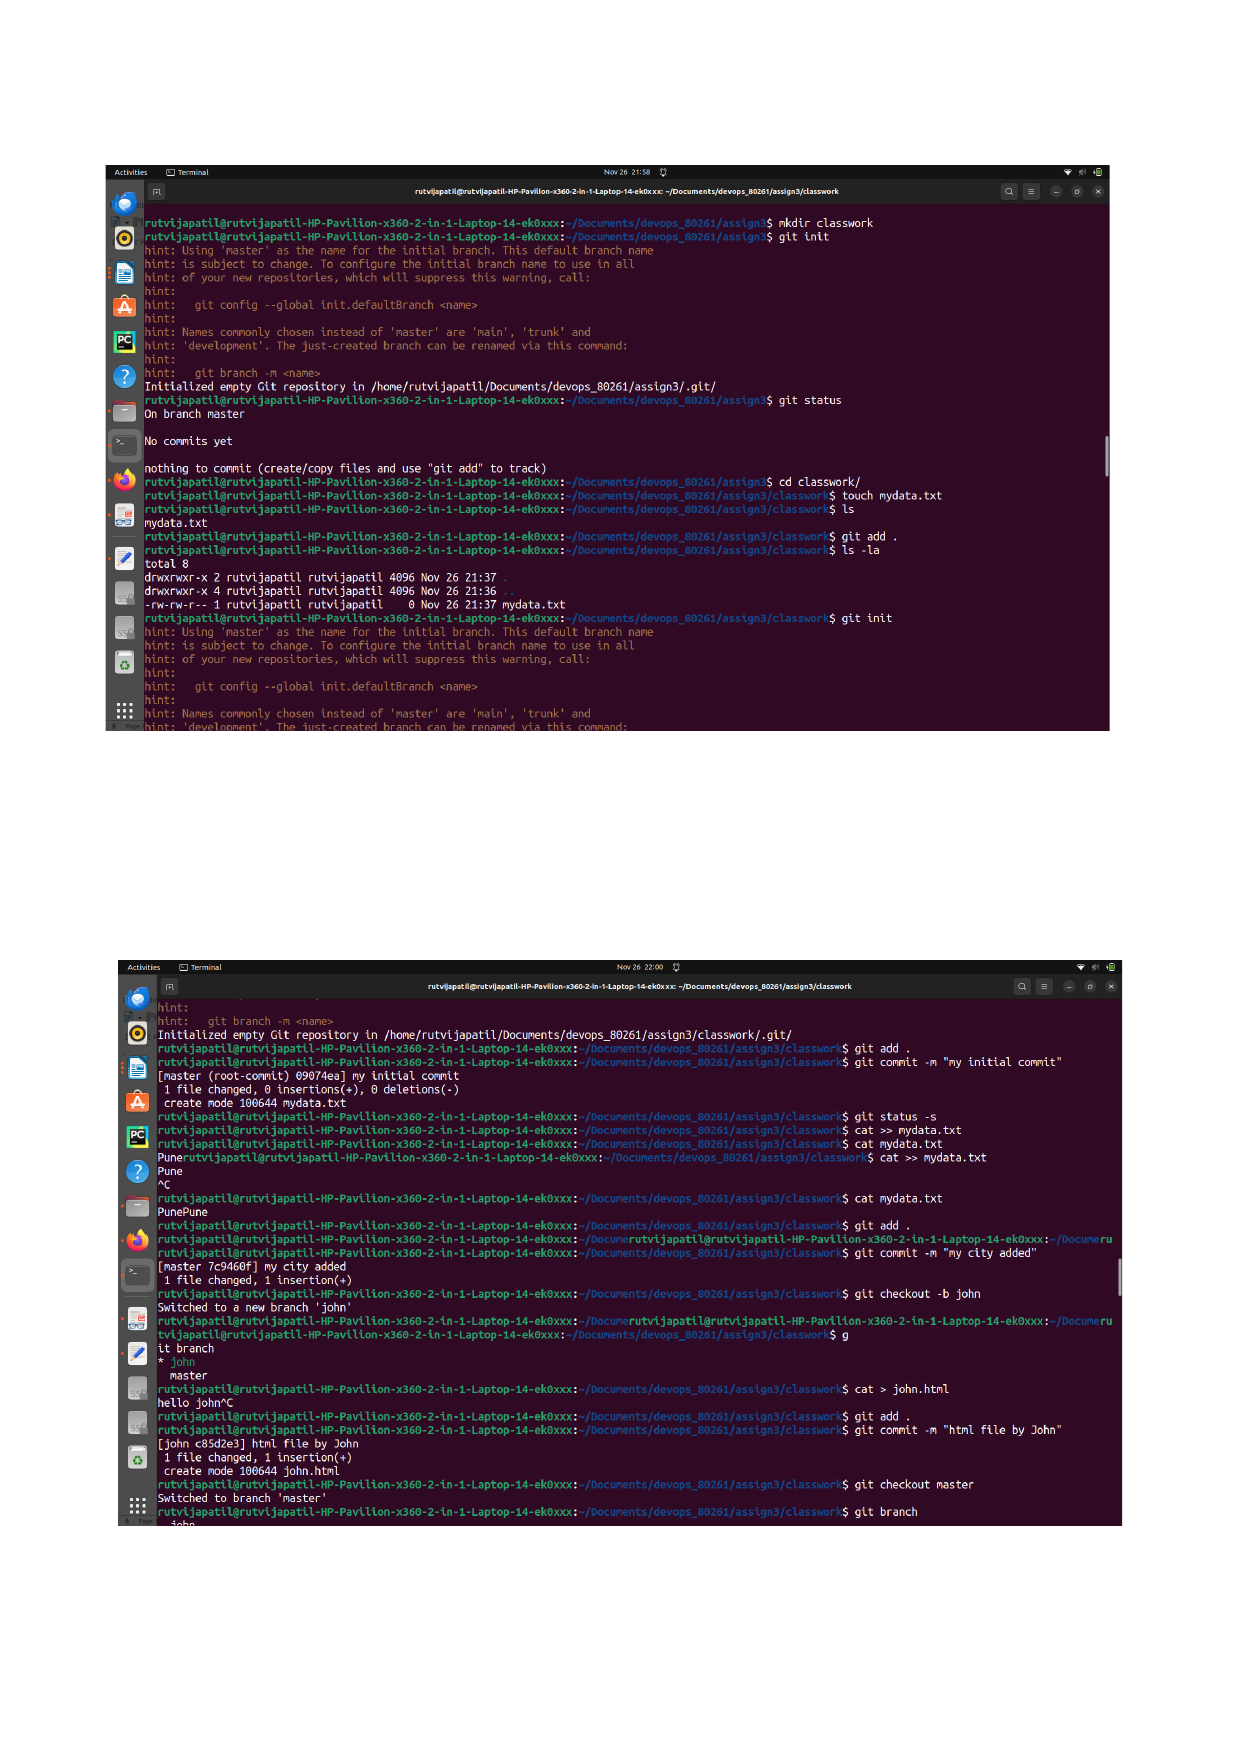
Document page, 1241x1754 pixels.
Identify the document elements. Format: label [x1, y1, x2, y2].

picture [105, 165, 1110, 731]
picture [118, 960, 1123, 1526]
